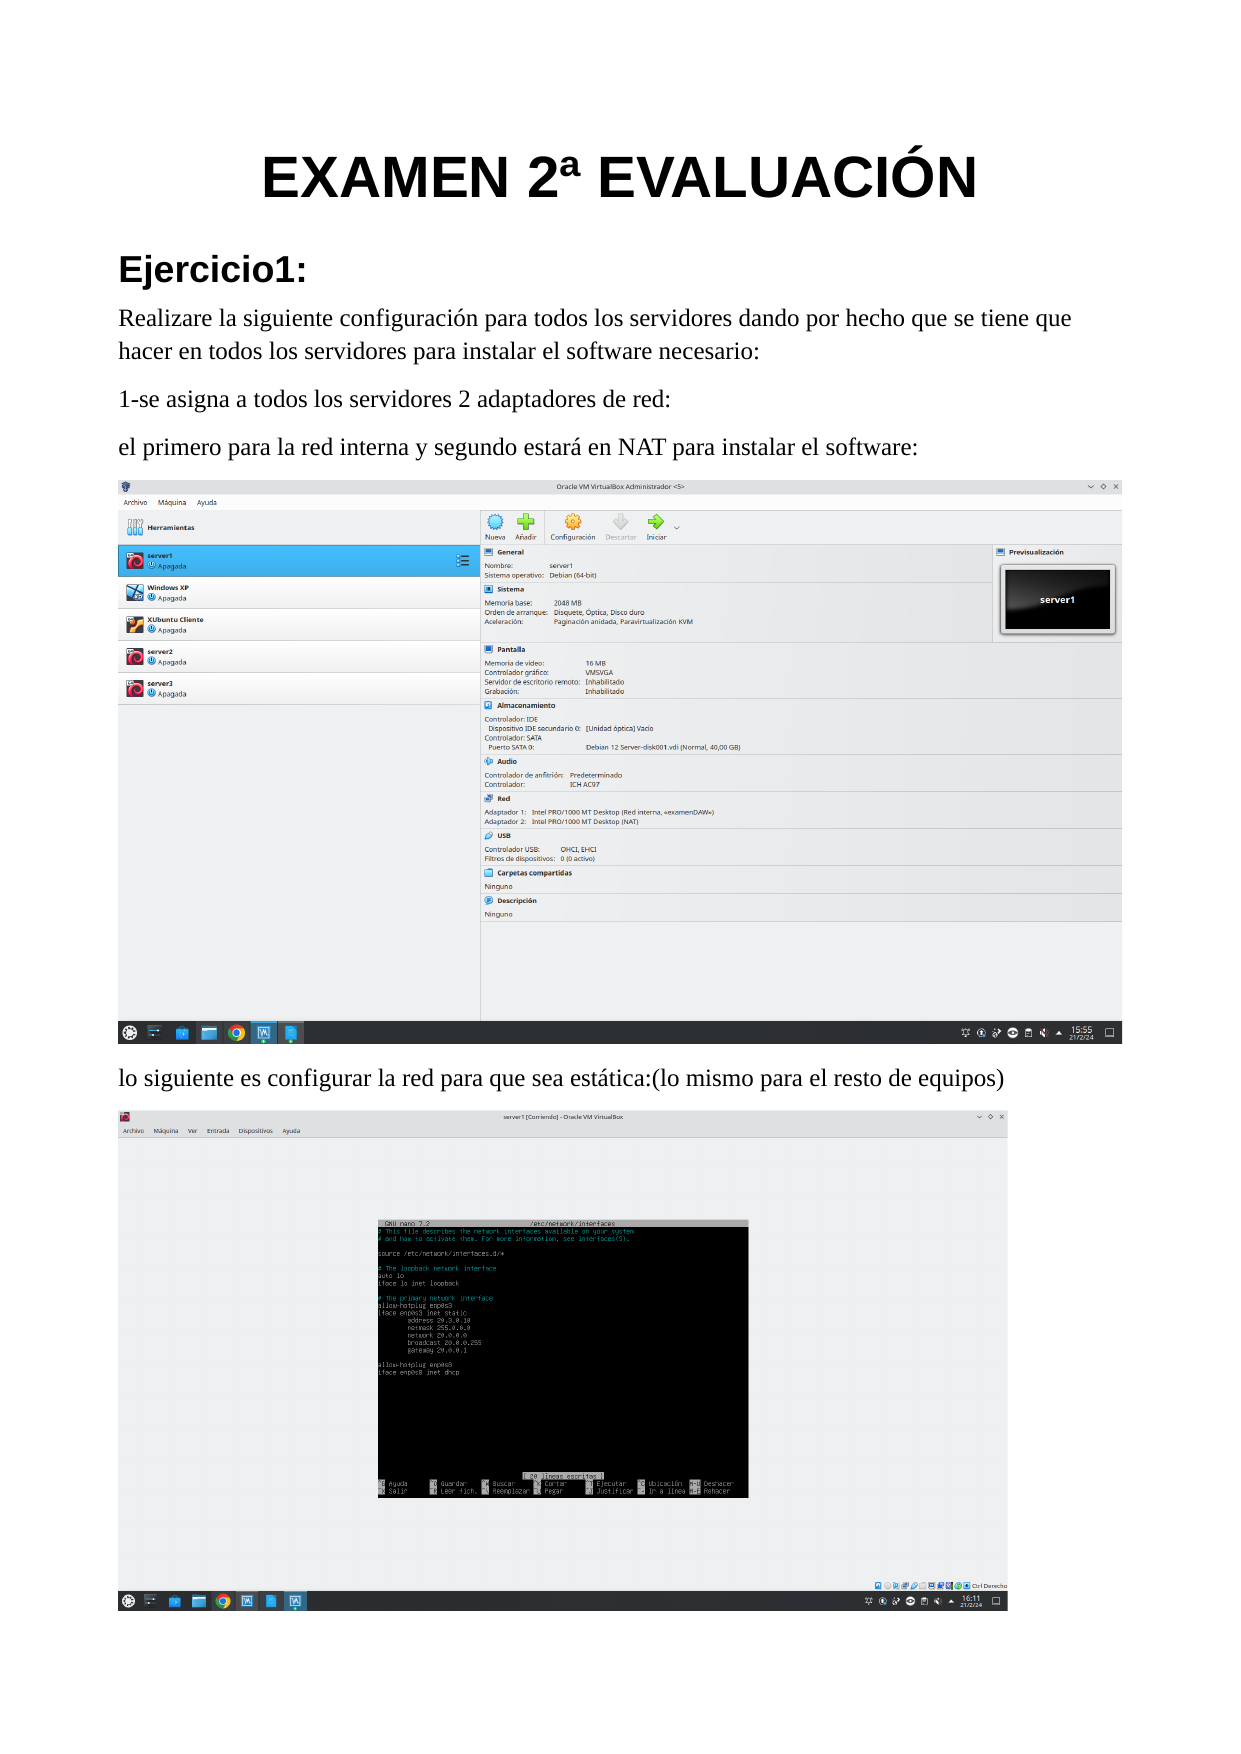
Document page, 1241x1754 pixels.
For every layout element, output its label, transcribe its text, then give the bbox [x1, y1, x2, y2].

picture [118, 479, 1123, 1044]
text Realizare la siguiente configuración para todos los servidores dando por hecho que se tiene que hacer en todos los servidores para instalar el software necesario: [118, 303, 1122, 365]
subtitle Ejercicio1: [118, 248, 1122, 291]
text lo siguiente es configurar la red para que sea estática:(lo mismo para el resto de equipos) [118, 1063, 1122, 1091]
text el primero para la red interna y segundo estará en NAT para instalar el software: [118, 432, 1122, 460]
text 1-se asigna a todos los servidores 2 adaptadores de red: [118, 384, 1122, 413]
picture [118, 1110, 1008, 1611]
title EXAMEN 2ª EVALUACIÓN [118, 143, 1122, 210]
